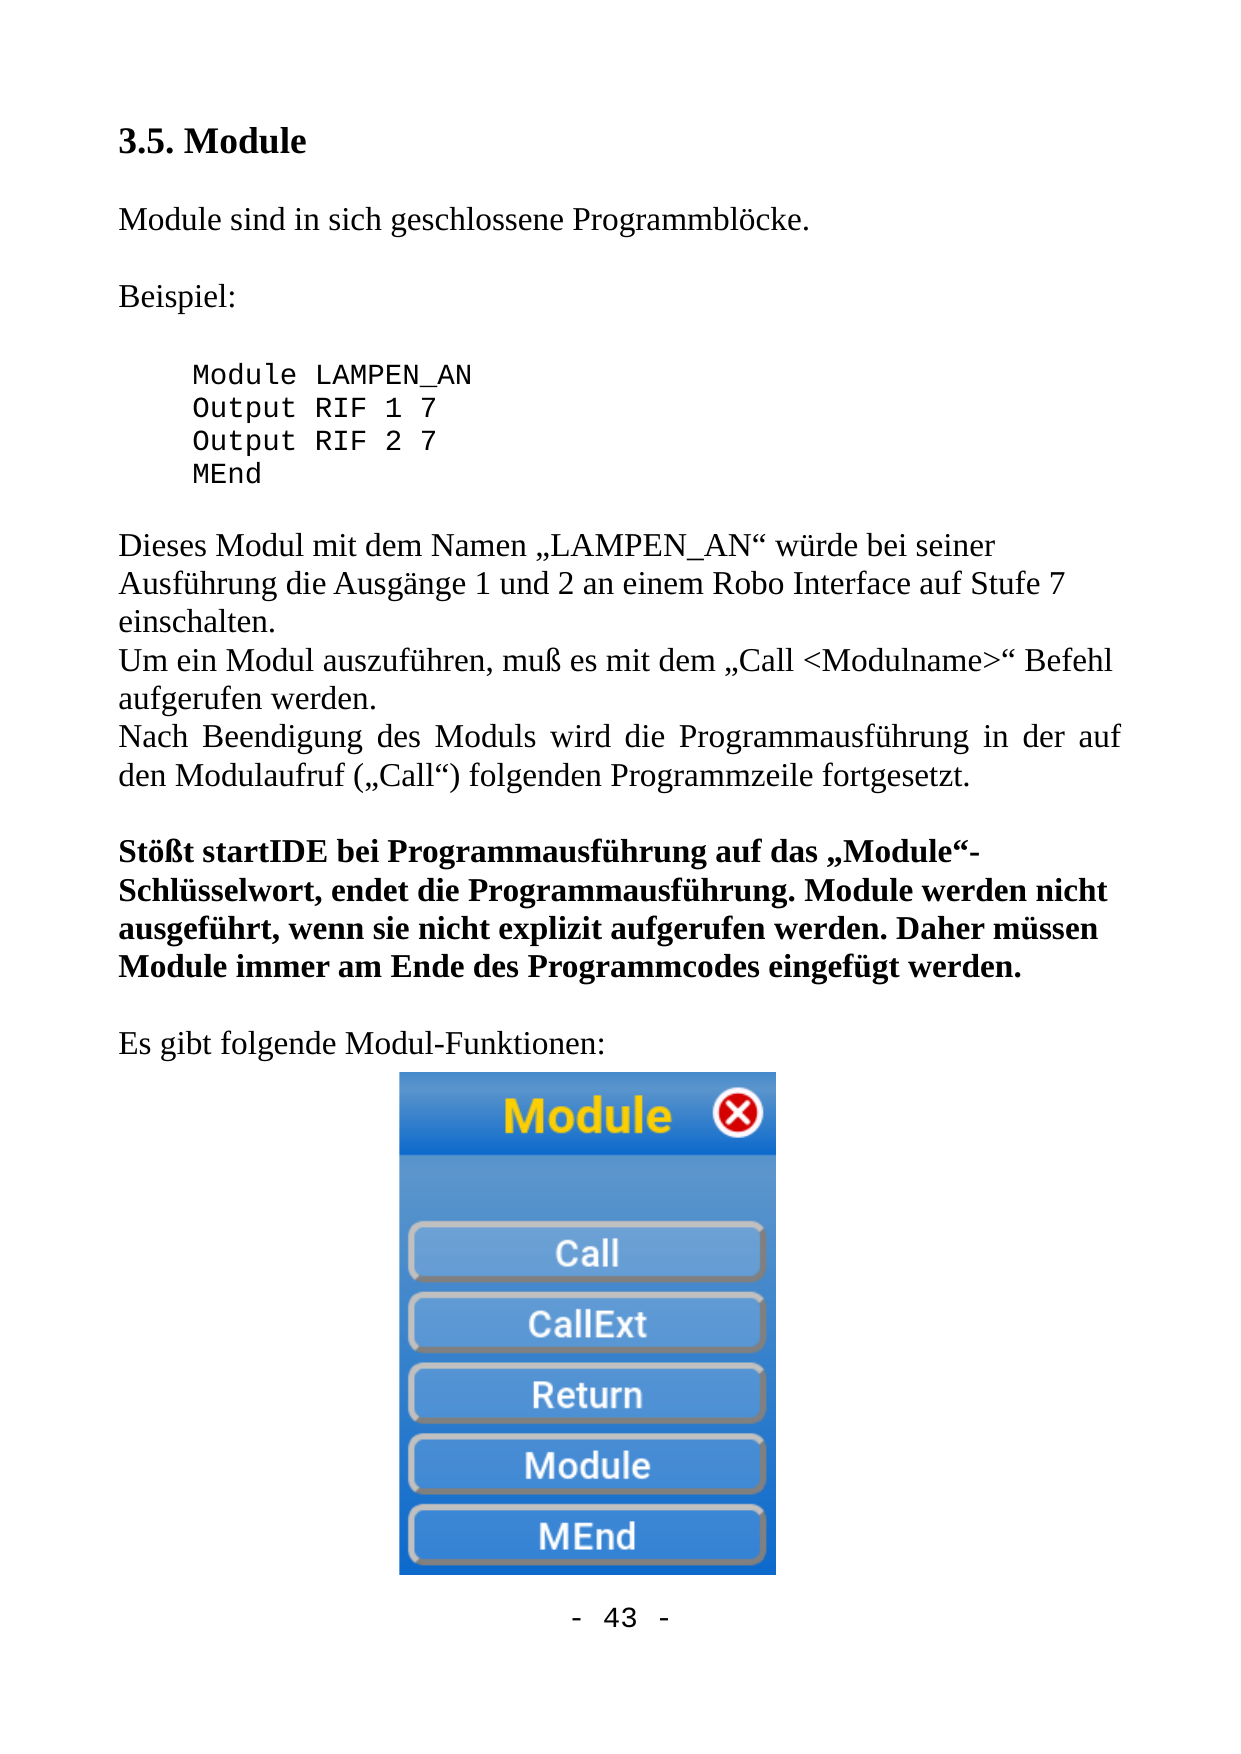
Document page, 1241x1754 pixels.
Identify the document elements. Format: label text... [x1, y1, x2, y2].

text Dieses Modul mit dem Namen „LAMPEN_AN“ würde bei seiner Ausführung die Ausgänge 1 und 2 an einem Robo Interface auf Stufe 7 einschalten. [118, 525, 1122, 640]
text Beispiel: [118, 276, 1122, 314]
text Output RIF 1 7 [118, 393, 1122, 426]
picture [399, 1072, 776, 1575]
text Stößt startIDE bei Programmausführung auf das „Module“-Schlüsselwort, endet die Programmausführung. Module werden nicht ausgeführt, wenn sie nicht explizit aufgerufen werden. Daher müssen Module immer am Ende des Programmcodes eingefügt werden. [118, 832, 1122, 985]
text Module sind in sich geschlossene Programmblöcke. [118, 199, 1122, 238]
text Nach Beendigung des Moduls wird die Programmausführung in der auf den Modulaufruf („Call“) folgenden Programmzeile fortgesetzt. [118, 717, 1122, 793]
text MEnd [118, 459, 1122, 492]
text Module LAMPEN_AN [118, 353, 1122, 393]
text Um ein Modul auszuführen, muß es mit dem „Call <Modulname>“ Befehl aufgerufen werden. [118, 640, 1122, 717]
text 3.5. Module [118, 118, 1122, 161]
text Output RIF 2 7 [118, 426, 1122, 459]
text Es gibt folgende Modul-Funktionen: [118, 1023, 1122, 1062]
